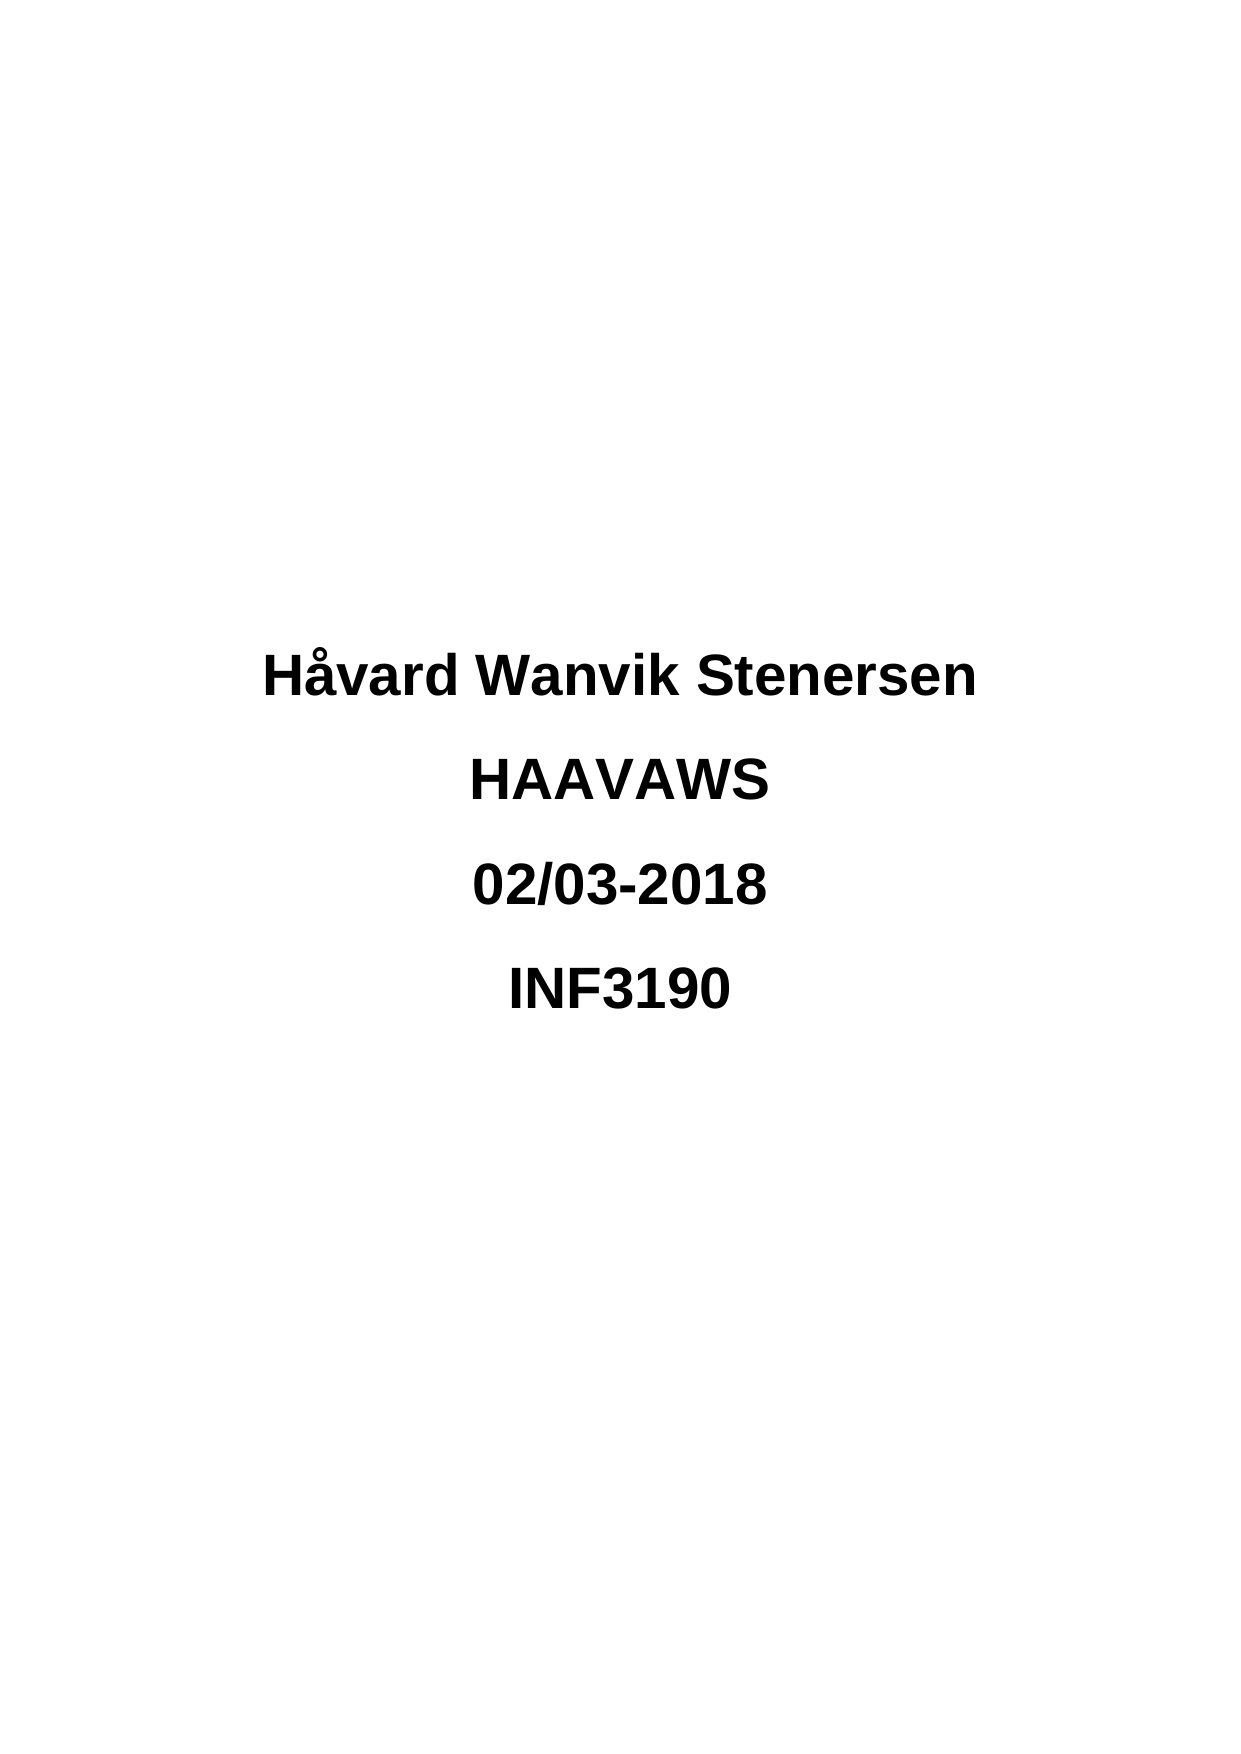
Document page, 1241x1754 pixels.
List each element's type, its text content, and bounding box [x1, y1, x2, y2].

title HAAVAWS [118, 745, 1122, 812]
title Håvard Wanvik Stenersen [118, 640, 1122, 707]
title 02/03-2018 [118, 849, 1122, 916]
title INF3190 [118, 954, 1122, 1021]
